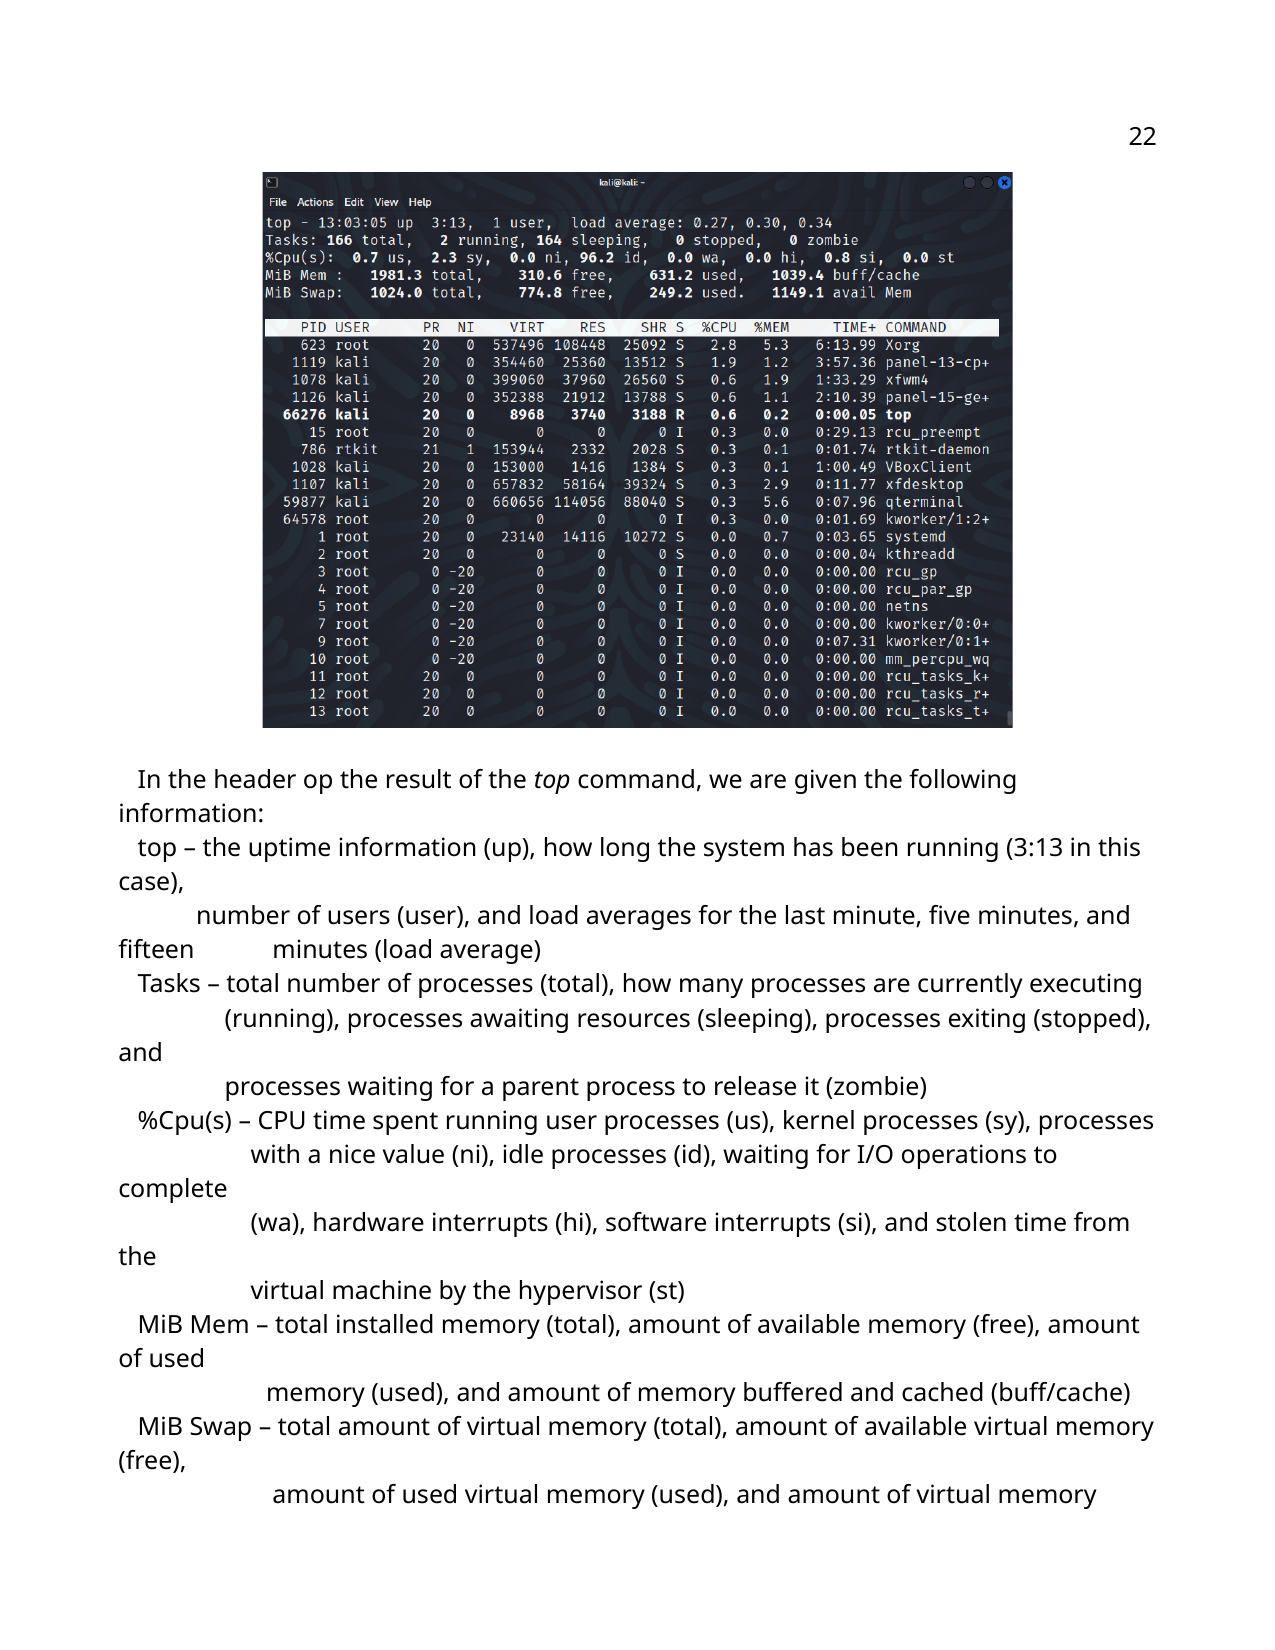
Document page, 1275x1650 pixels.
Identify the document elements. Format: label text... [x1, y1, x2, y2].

text memory (used), and amount of memory buffered and cached (buff/cache) [118, 1375, 1157, 1409]
text (running), processes awaiting resources (sleeping), processes exiting (stopped), and [118, 1000, 1157, 1068]
text Tasks – total number of processes (total), how many processes are currently executing [118, 966, 1157, 1000]
text top – the uptime information (up), how long the system has been running (3:13 in this case), [118, 830, 1157, 898]
text MiB Swap – total amount of virtual memory (total), amount of available virtual memory (free), [118, 1409, 1157, 1477]
text (wa), hardware interrupts (hi), software interrupts (si), and stolen time from the [118, 1204, 1157, 1273]
text In the header op the result of the top command, we are given the following information: [118, 762, 1157, 830]
text virtual machine by the hypervisor (st) [118, 1273, 1157, 1307]
text number of users (user), and load averages for the last minute, five minutes, and fifteen minutes (load average) [118, 898, 1157, 966]
text MiB Mem – total installed memory (total), amount of available memory (free), amount of used [118, 1307, 1157, 1375]
text %Cpu(s) – CPU time spent running user processes (us), kernel processes (sy), processes [118, 1102, 1157, 1136]
picture [262, 172, 1013, 728]
text processes waiting for a parent process to release it (zombie) [118, 1068, 1157, 1102]
text amount of used virtual memory (used), and amount of virtual memory [118, 1477, 1157, 1511]
text with a nice value (ni), idle processes (id), waiting for I/O operations to complete [118, 1136, 1157, 1204]
